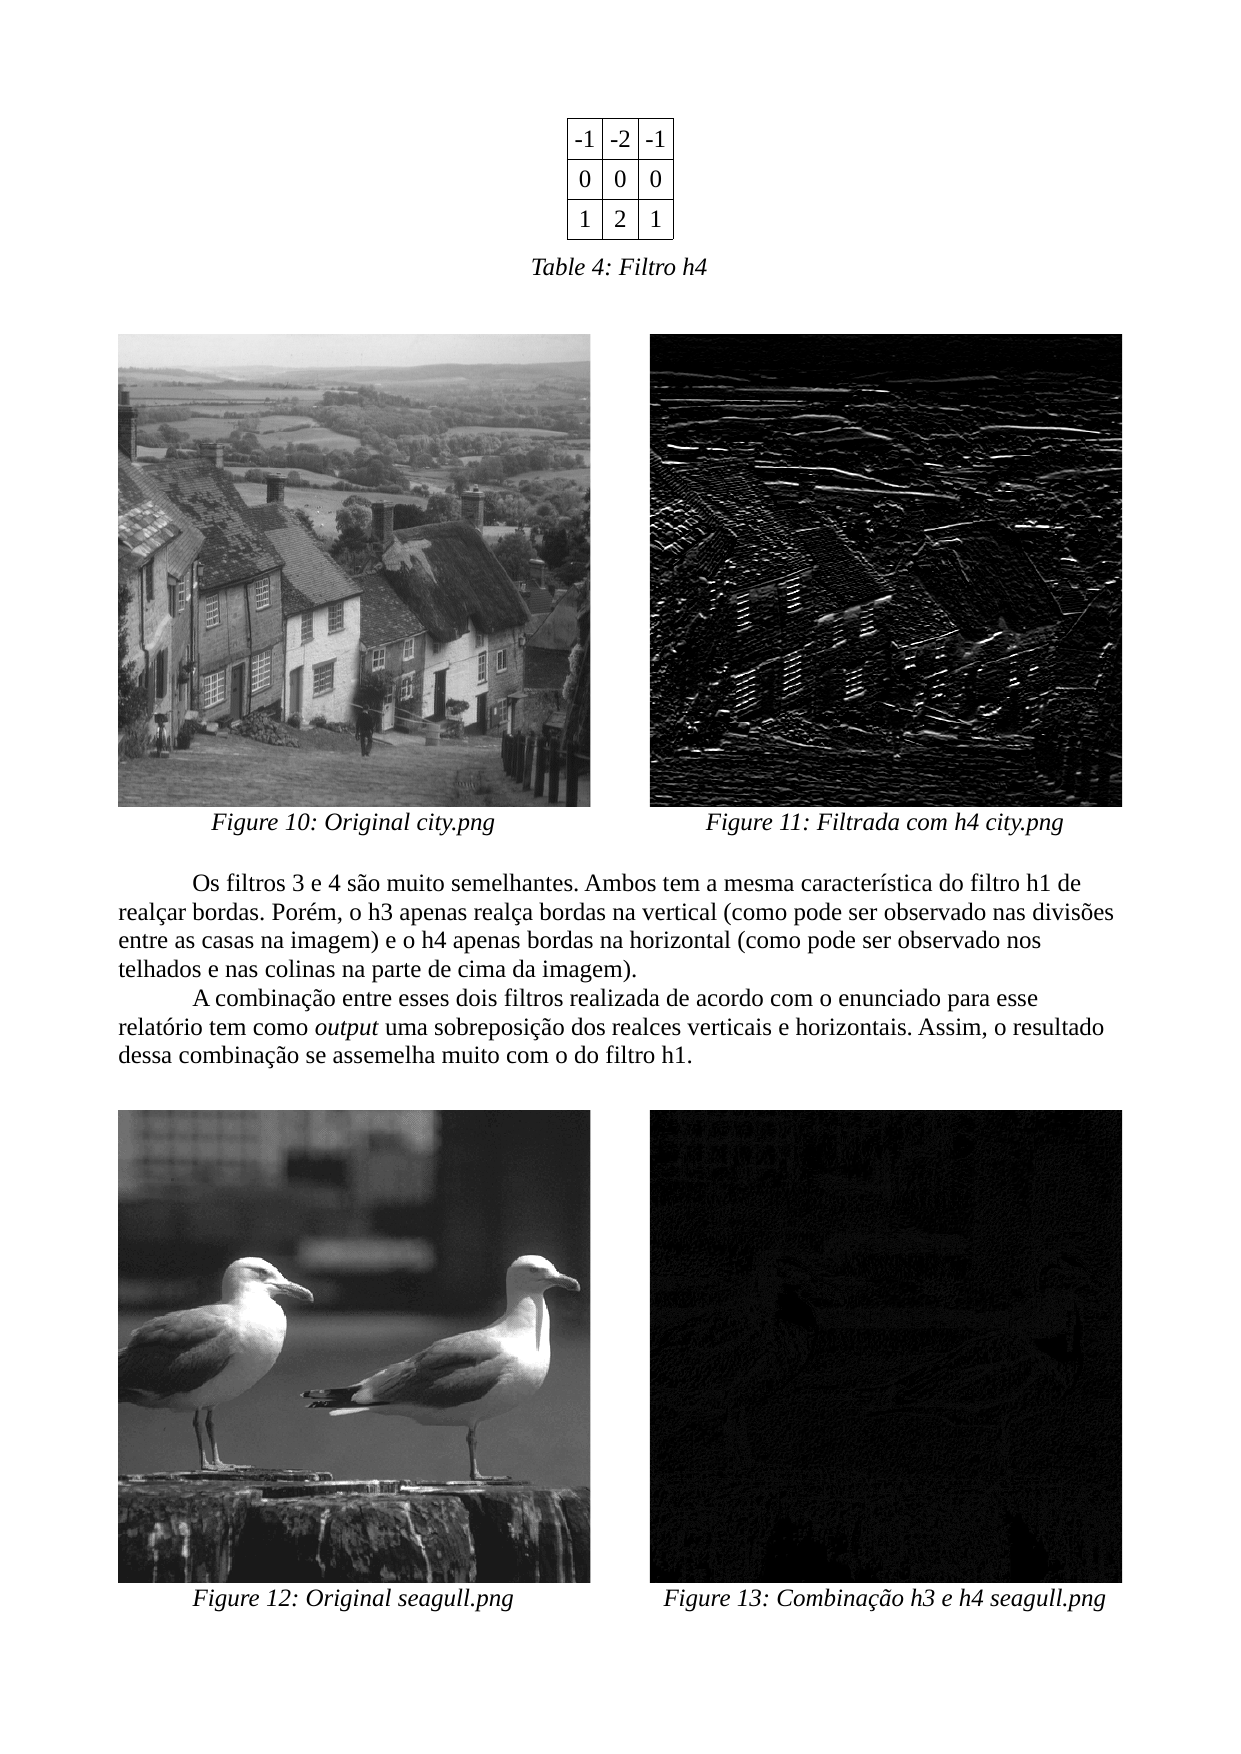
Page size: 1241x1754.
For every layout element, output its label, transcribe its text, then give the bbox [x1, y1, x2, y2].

picture [118, 1110, 591, 1583]
table_cell 2 [603, 200, 638, 239]
table_header -1 [639, 119, 673, 158]
text Figure 10: Original city.png [118, 807, 591, 835]
text Table 4: Filtro h4 [118, 252, 1122, 280]
text A combinação entre esses dois filtros realizada de acordo com o enunciado para esse relatório tem como output uma sobreposição dos realces verticais e horizontais. Assim, o resultado dessa combinação se assemelha muito com o do filtro h1. [118, 983, 1122, 1069]
table_cell 0 [568, 160, 602, 199]
text Figure 11: Filtrada com h4 city.png [650, 807, 1122, 835]
table_header -1 [568, 119, 602, 158]
picture [118, 334, 591, 807]
picture [649, 334, 1123, 807]
text Figure 13: Combinação h3 e h4 seagull.png [650, 1583, 1122, 1612]
picture [649, 1110, 1123, 1583]
table_cell 1 [639, 200, 673, 239]
table_cell 0 [639, 160, 673, 199]
table_header -2 [603, 119, 638, 158]
text Os filtros 3 e 4 são muito semelhantes. Ambos tem a mesma característica do filtro h1 de realçar bordas. Porém, o h3 apenas realça bordas na vertical (como pode ser observado nas divisões entre as casas na imagem) e o h4 apenas bordas na horizontal (como pode ser observado nos telhados e nas colinas na parte de cima da imagem). [118, 868, 1122, 983]
table_cell 1 [568, 200, 602, 239]
text Figure 12: Original seagull.png [118, 1583, 591, 1612]
table_cell 0 [603, 160, 638, 199]
